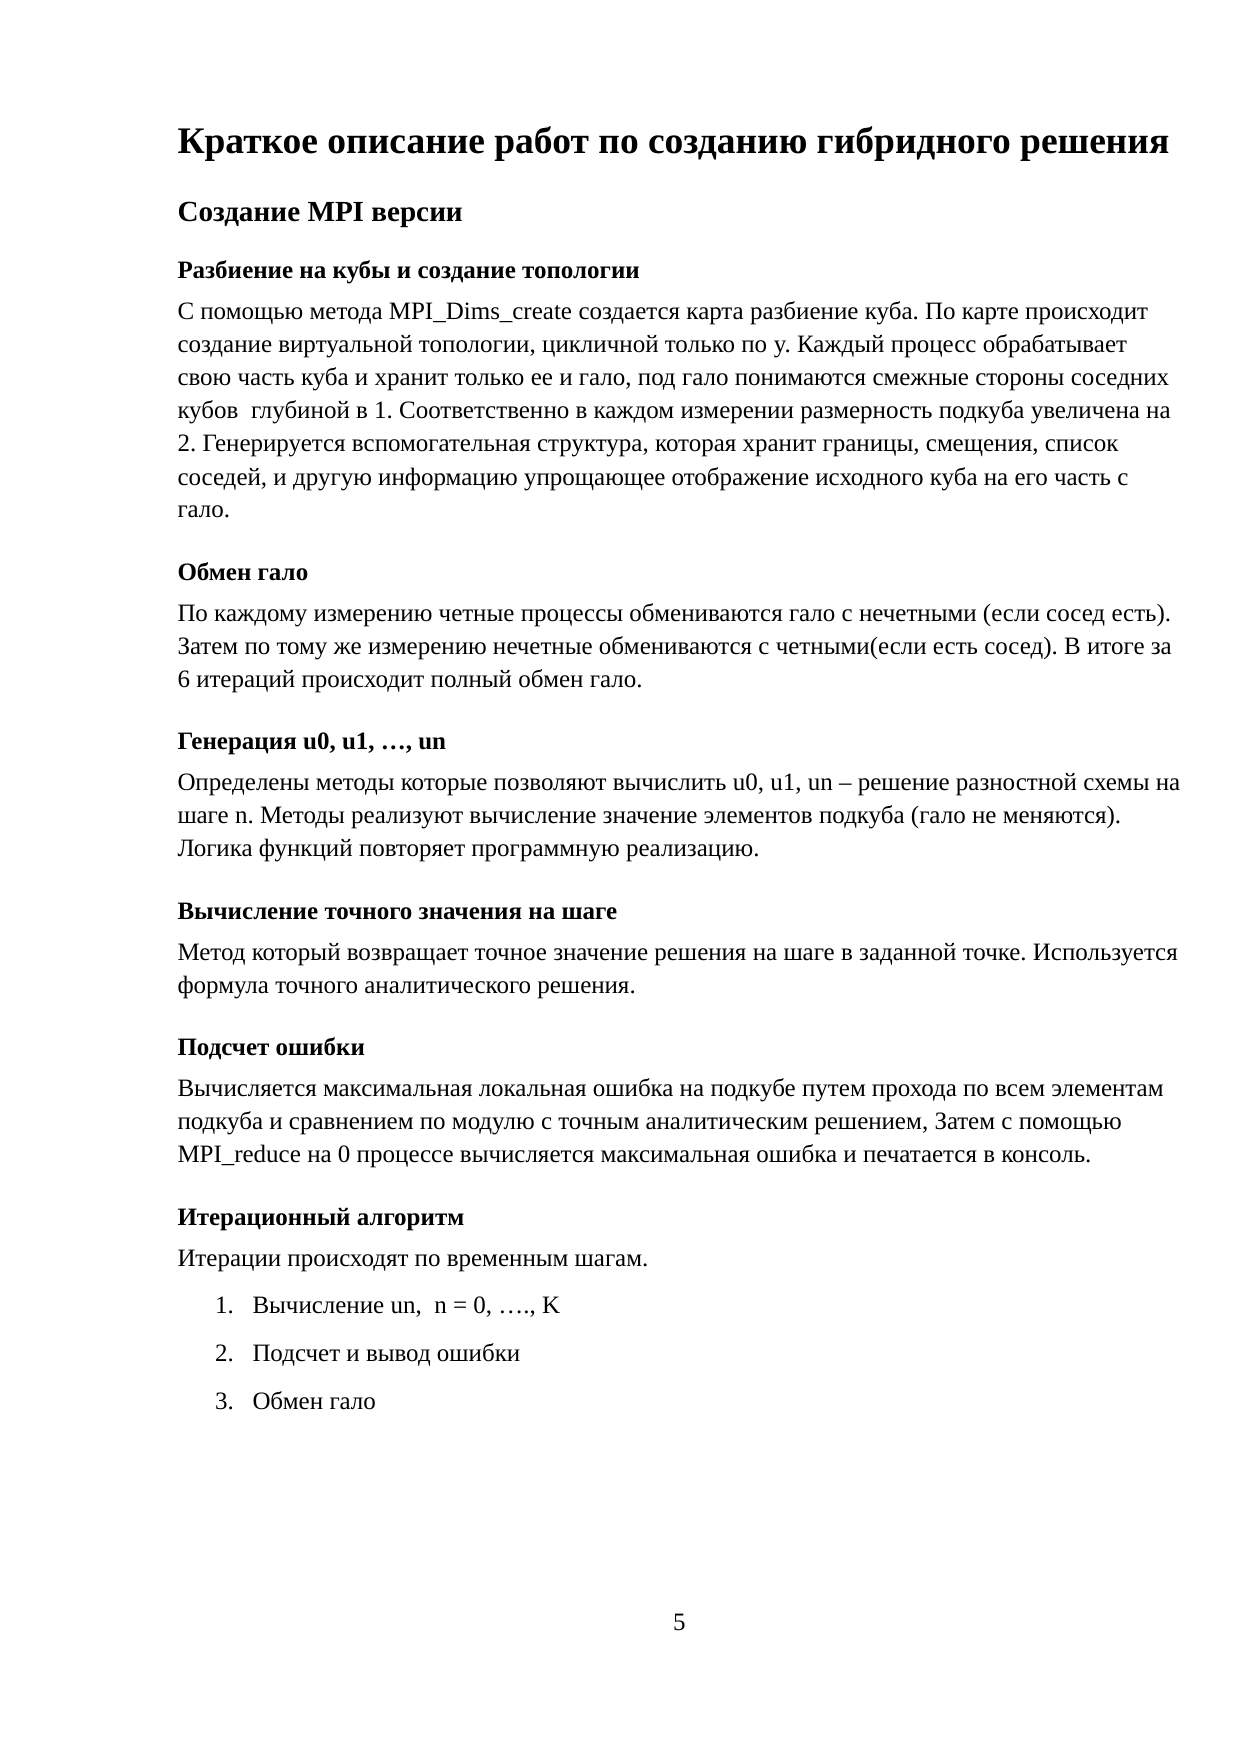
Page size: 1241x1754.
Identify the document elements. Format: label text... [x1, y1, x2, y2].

text Итерации происходят по временным шагам. [177, 1243, 1181, 1272]
list Обмен гало [215, 1386, 1181, 1414]
subtitle Генерация u0, u1, …, un [177, 726, 1181, 755]
subtitle Разбиение на кубы и создание топологии [177, 255, 1181, 284]
subtitle Создание MPI версии [177, 194, 1181, 228]
subtitle Подсчет ошибки [177, 1032, 1181, 1061]
subtitle Вычисление точного значения на шаге [177, 896, 1181, 924]
subtitle Обмен гало [177, 557, 1181, 586]
text Метод который возвращает точное значение решения на шаге в заданной точке. Используется формула точного аналитического решения. [177, 937, 1181, 999]
text Определены методы которые позволяют вычислить u0, u1, un – решение разностной схемы на шаге n. Методы реализуют вычисление значение элементов подкуба (гало не меняются). Логика функций повторяет программную реализацию. [177, 767, 1181, 862]
list Подсчет и вывод ошибки [215, 1338, 1181, 1367]
subtitle Итерационный алгоритм [177, 1202, 1181, 1230]
text Вычисляется максимальная локальная ошибка на подкубе путем прохода по всем элементам подкуба и сравнением по модулю с точным аналитическим решением, Затем с помощью MPI_reduce на 0 процессе вычисляется максимальная ошибка и печатается в консоль. [177, 1073, 1181, 1168]
subtitle Краткое описание работ по созданию гибридного решения [177, 118, 1181, 161]
text По каждому измерению четные процессы обмениваются гало с нечетными (если сосед есть). Затем по тому же измерению нечетные обмениваются с четными(если есть сосед). В итоге за 6 итераций происходит полный обмен гало. [177, 598, 1181, 693]
text С помощью метода MPI_Dims_create создается карта разбиение куба. По карте происходит создание виртуальной топологии, цикличной только по y. Каждый процесс обрабатывает свою часть куба и хранит только ее и гало, под гало понимаются смежные стороны соседних кубов глубиной в 1. Соответственно в каждом измерении размерность подкуба увеличена на 2. Генерируется вспомогательная структура, которая хранит границы, смещения, список соседей, и другую информацию упрощающее отображение исходного куба на его часть с гало. [177, 296, 1181, 523]
list Вычисление un, n = 0, …., K [215, 1291, 1181, 1319]
